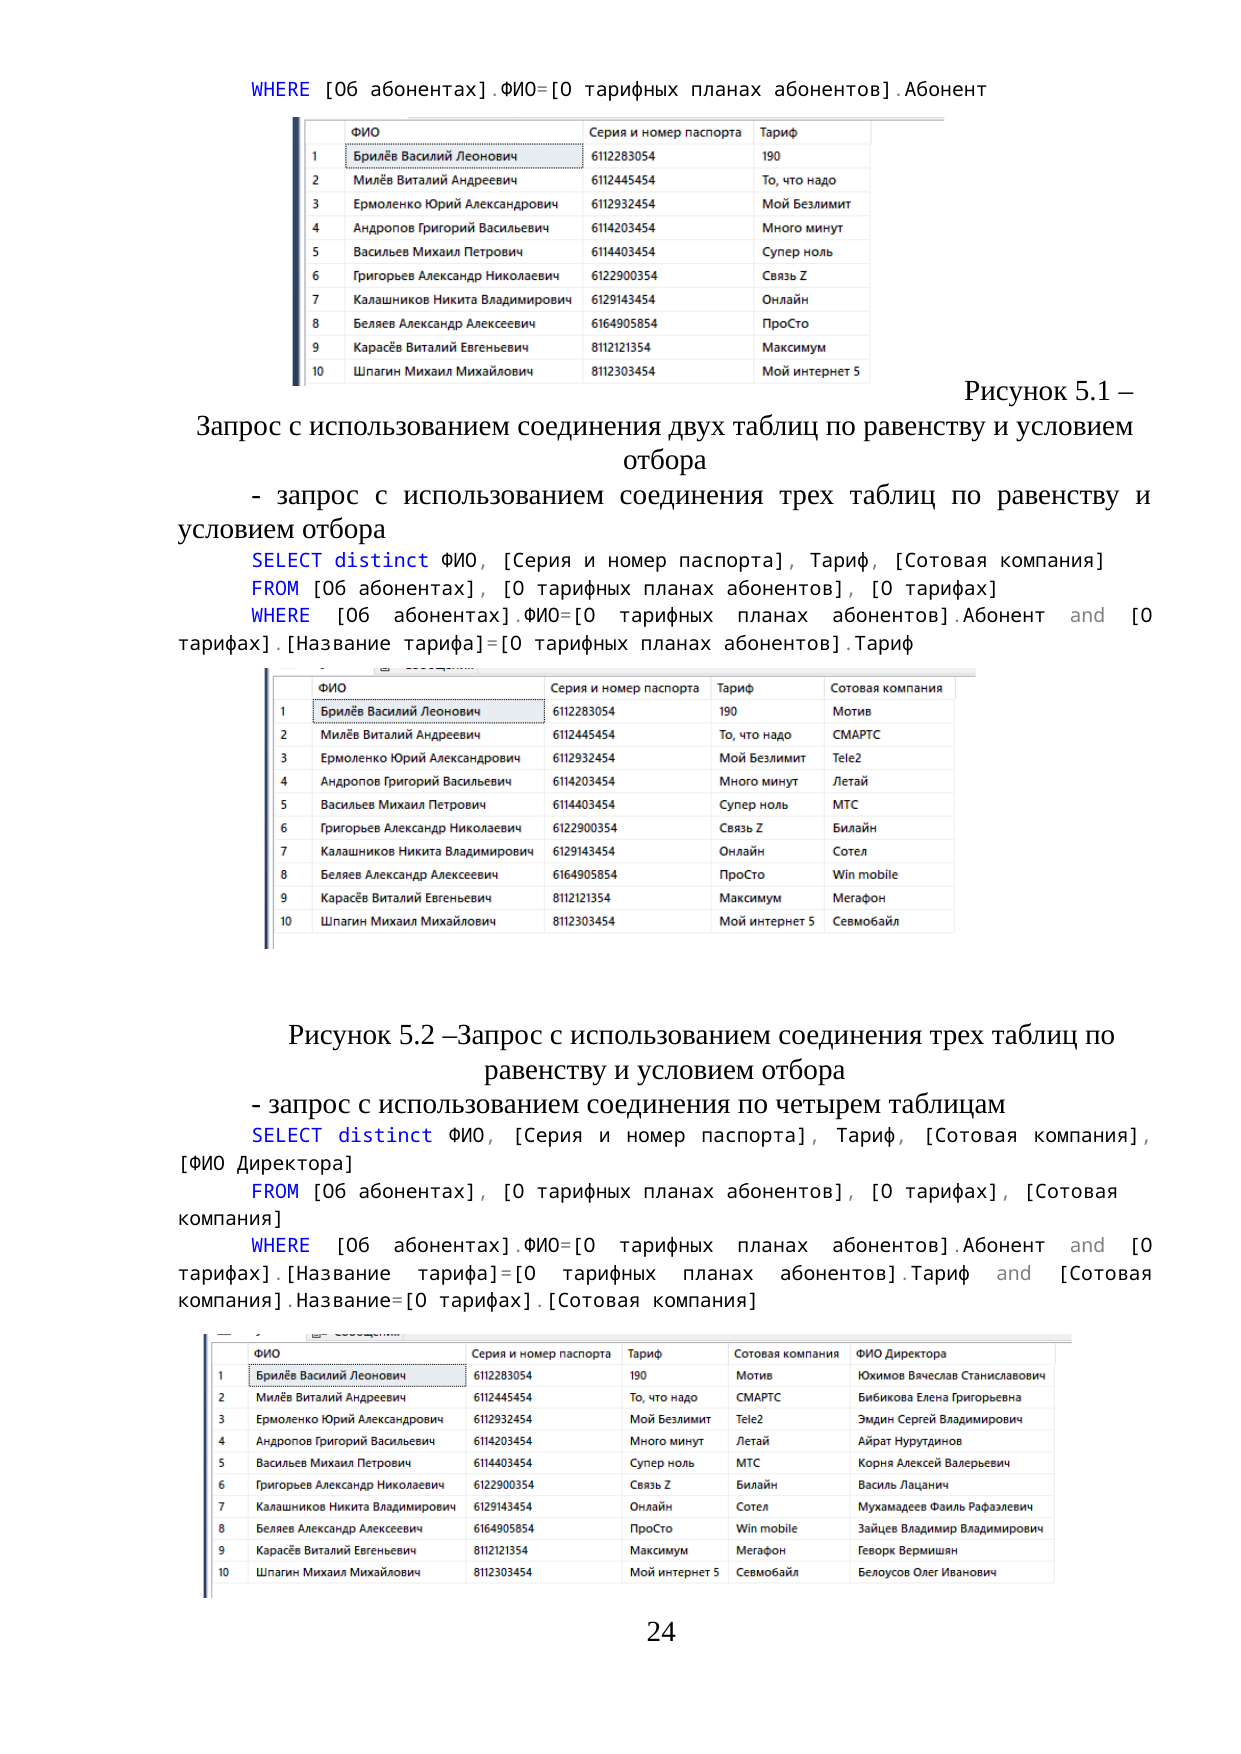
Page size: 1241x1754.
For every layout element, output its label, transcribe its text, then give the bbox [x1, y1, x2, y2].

text Рисунок 5.1 –Запрос с использованием соединения двух таблиц по равенству и условием отбора [177, 373, 1152, 476]
text WHERE [Об абонентах].ФИО=[О тарифных планах абонентов].Абонент and [О тарифах].[Название тарифа]=[О тарифных планах абонентов].Тариф [177, 601, 1152, 656]
text FROM [Об абонентах], [О тарифных планах абонентов], [О тарифах] [177, 574, 1152, 601]
text SELECT distinct ФИО, [Серия и номер паспорта], Тариф, [Сотовая компания], [ФИО Директора] [177, 1122, 1152, 1176]
picture [292, 268, 495, 386]
text - запрос с использованием соединения по четырем таблицам [177, 1087, 1152, 1120]
text WHERE [Об абонентах].ФИО=[О тарифных планах абонентов].Абонент and [О тарифах].[Название тарифа]=[О тарифных планах абонентов].Тариф and [Сотовая компания].Название=[О тарифах].[Сотовая компания] [177, 1231, 1152, 1314]
text SELECT distinct ФИО, [Серия и номер паспорта], Тариф, [Сотовая компания] [177, 546, 1152, 573]
text Рисунок 5.2 –Запрос с использованием соединения трех таблиц по равенству и условием отбора [177, 1017, 1152, 1085]
picture [264, 833, 507, 949]
text - запрос с использованием соединения трех таблиц по равенству и условием отбора [177, 477, 1152, 545]
picture [203, 1487, 599, 1598]
text FROM [Об абонентах], [О тарифных планах абонентов], [О тарифах], [Сотовая компания] [177, 1177, 1152, 1231]
text WHERE [Об абонентах].ФИО=[О тарифных планах абонентов].Абонент [177, 75, 1152, 102]
